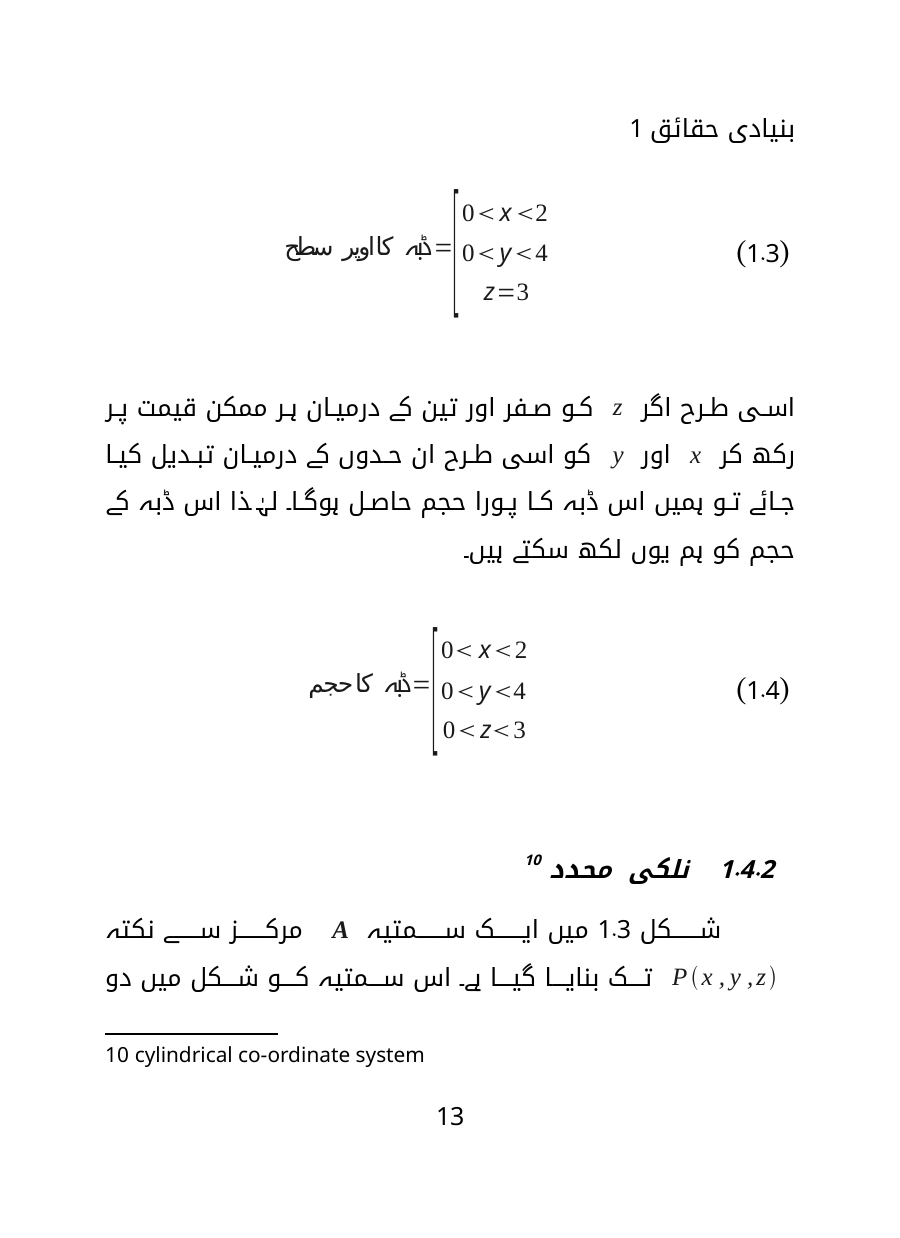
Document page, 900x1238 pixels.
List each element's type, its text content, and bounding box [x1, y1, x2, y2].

table_header [105, 183, 718, 337]
table_header (1.4) [718, 620, 795, 775]
table_header [105, 620, 718, 775]
table_header (1.3) [718, 183, 795, 337]
text شکل 1.3 میں ایک سمتیہ مرکز سے نکتہ تک بنایا گیا ہے۔ اس سمتیہ کو شکل میں دو سمتیوں کی مدد سے ظاہر کیا گیا ہے۔ یعنی [105, 907, 795, 1001]
text اسی طرح اگرکو صفر اور تین کے درمیان ہر ممکن قیمت پر رکھ کراورکو اسی طرح ان حدوں کے درمیان تبدیل کیا جائے تو ہمیں اس ڈبہ کا پورا حجم حاصل ہوگا۔ لہٰذا اس ڈبہ کے حجم کو ہم یوں لکھ سکتے ہیں۔ [105, 384, 795, 573]
subtitle نلکی محدد [105, 847, 718, 894]
list cylindrical co-ordinate system [105, 1040, 795, 1068]
